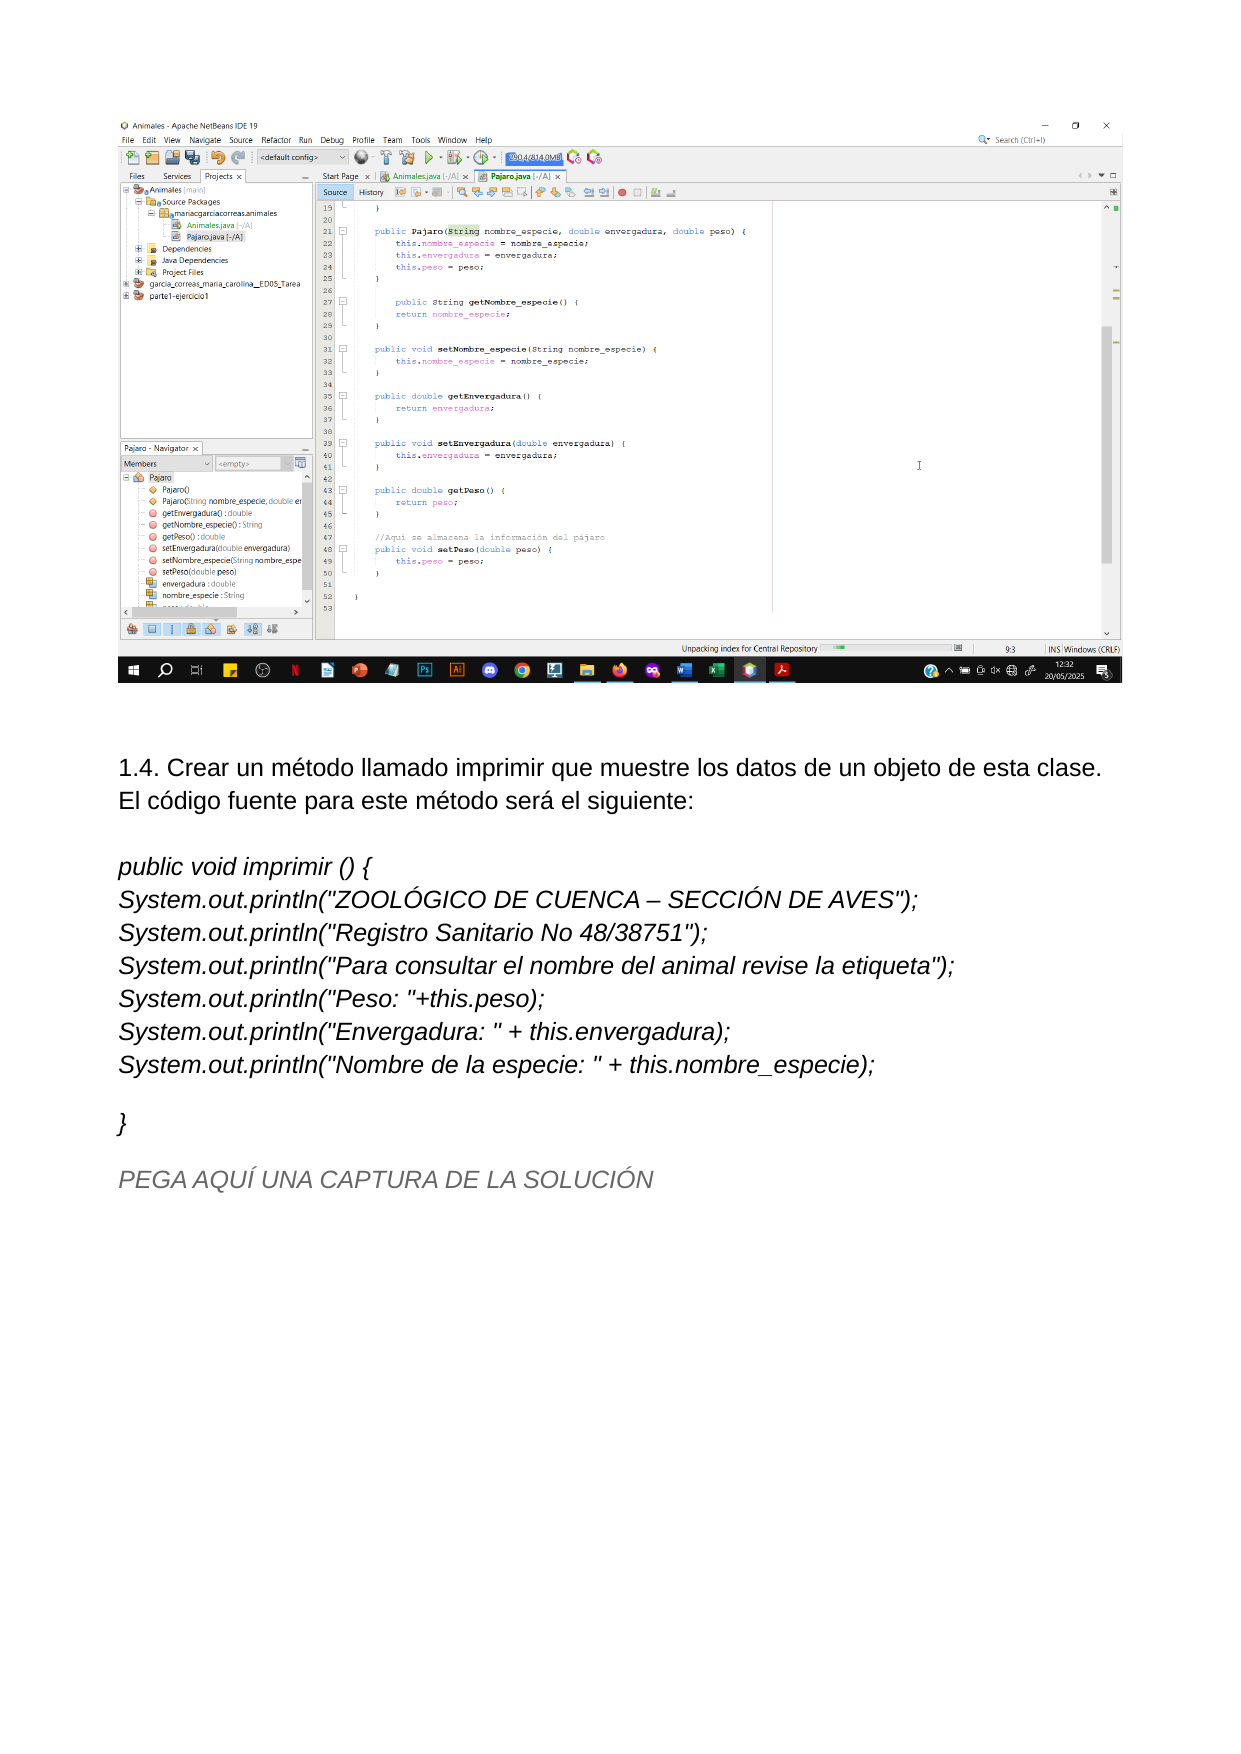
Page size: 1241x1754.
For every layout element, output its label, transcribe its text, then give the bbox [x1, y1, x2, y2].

text 1.4. Crear un método llamado imprimir que muestre los datos de un objeto de esta clase. El código fuente para este método será el siguiente: [118, 753, 1122, 815]
text public void imprimir () { System.out.println("ZOOLÓGICO DE CUENCA – SECCIÓN DE AVES"); System.out.println("Registro Sanitario No 48/38751"); System.out.println("Para consultar el nombre del animal revise la etiqueta"); System.out.println("Peso: "+this.peso); System.out.println("Envergadura: " + this.envergadura); [118, 819, 1122, 1046]
text PEGA AQUÍ UNA CAPTURA DE LA SOLUCIÓN [118, 1165, 1122, 1194]
text System.out.println("Nombre de la especie: " + this.nombre_especie); [118, 1050, 1122, 1079]
text } [118, 1108, 1122, 1137]
